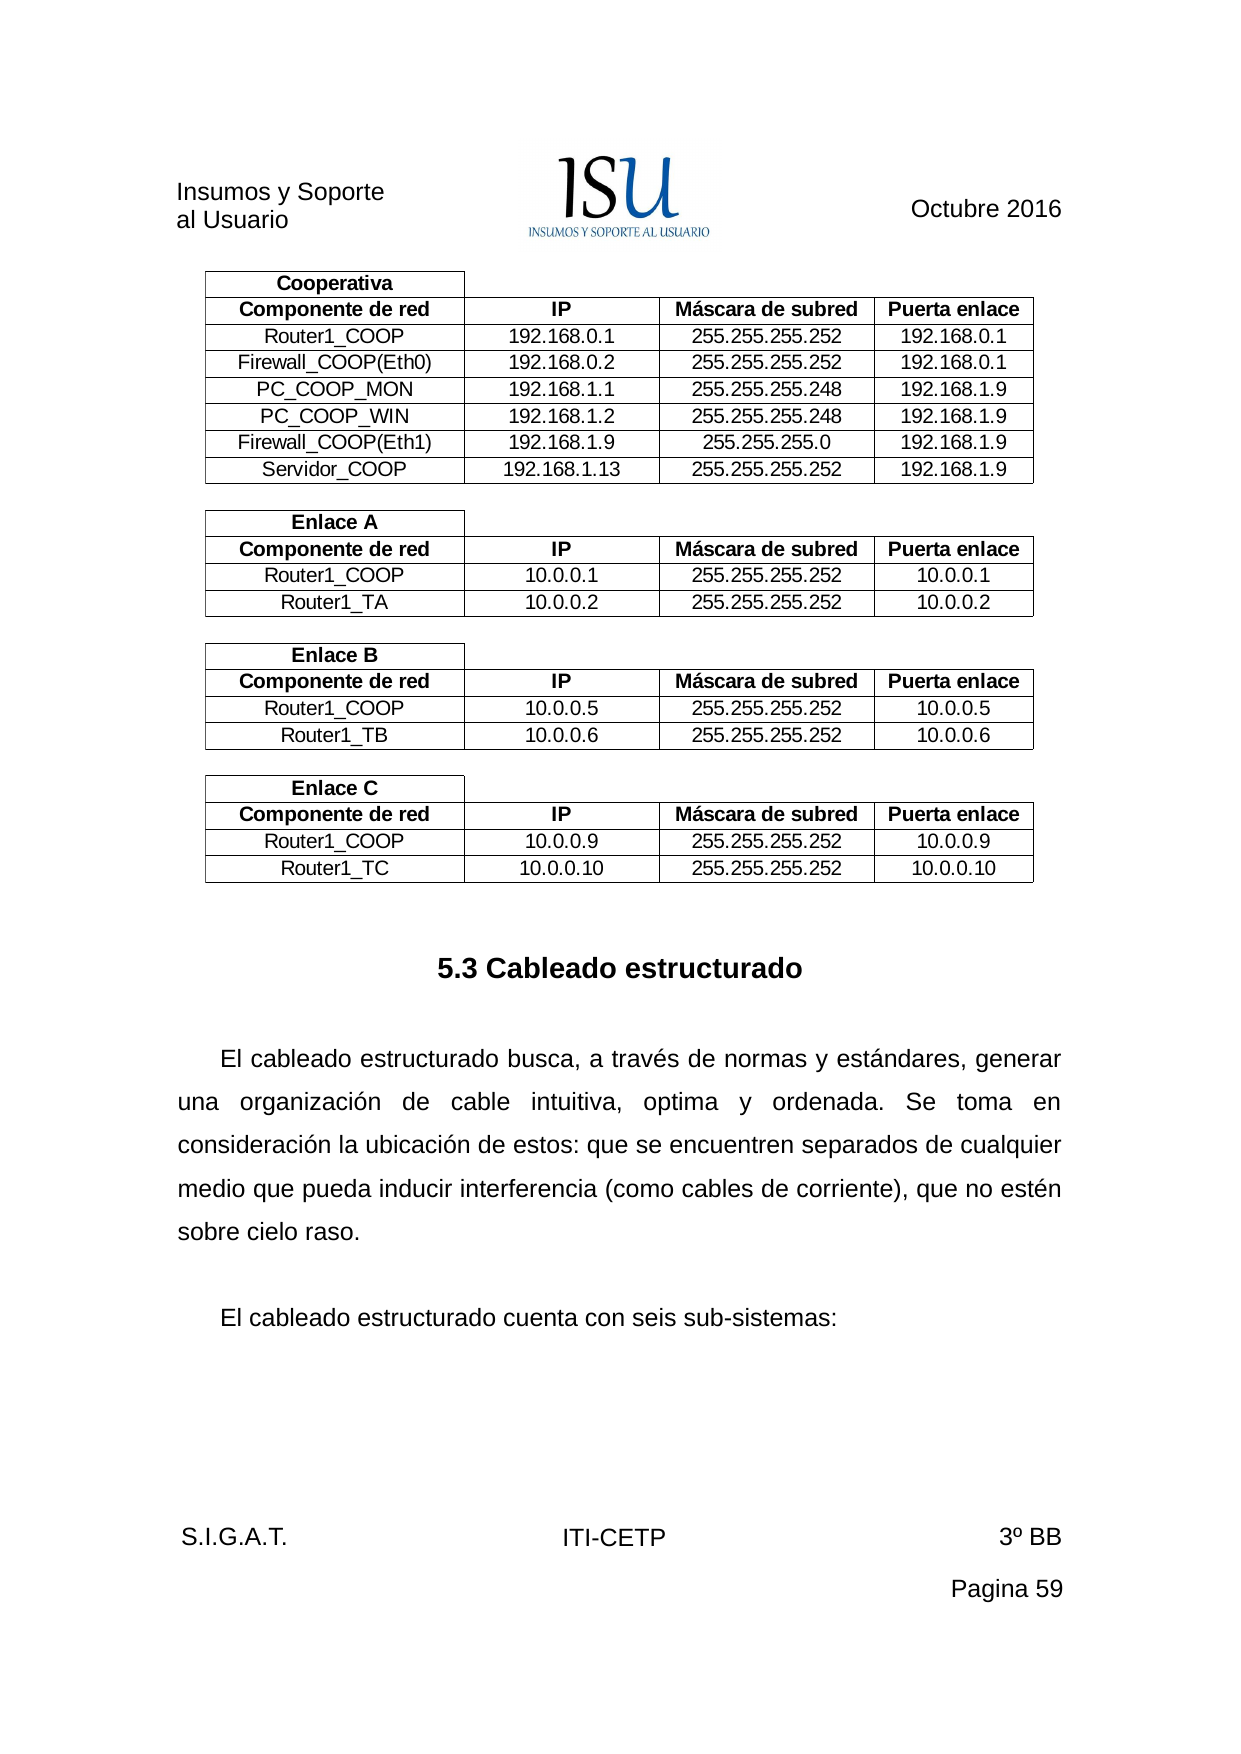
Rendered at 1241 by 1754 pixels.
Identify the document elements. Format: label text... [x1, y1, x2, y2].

text El cableado estructurado cuenta con seis sub-sistemas: [177, 1303, 1063, 1332]
picture [517, 138, 723, 252]
text 5.3 Cableado estructurado [177, 951, 1063, 984]
text El cableado estructurado busca, a través de normas y estándares, generar una organización de cable intuitiva, optima y ordenada. Se toma en consideración la ubicación de estos: que se encuentren separados de cualquier medio que pueda inducir interferencia (como cables de corriente), que no estén sobre cielo raso. [177, 1044, 1063, 1245]
